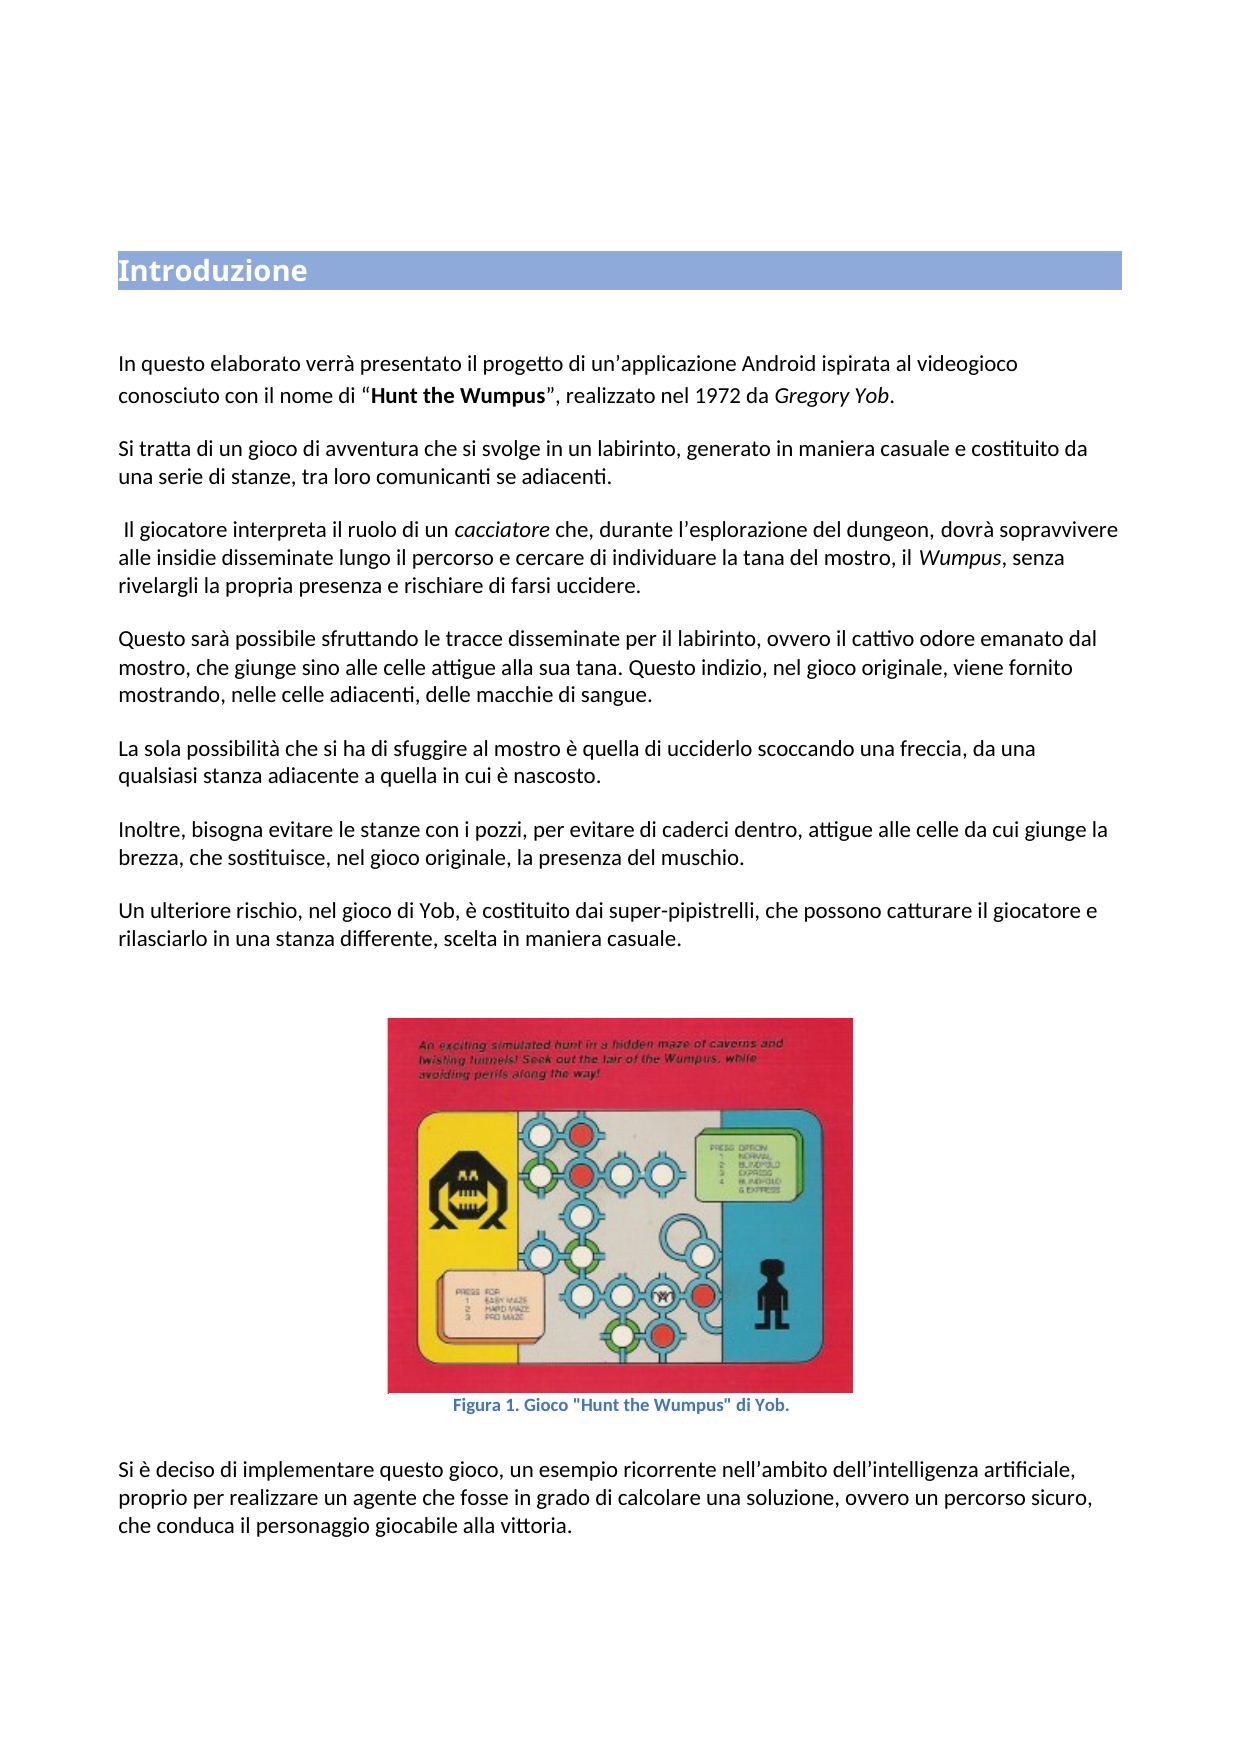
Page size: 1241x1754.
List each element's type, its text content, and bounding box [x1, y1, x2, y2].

text Inoltre, bisogna evitare le stanze con i pozzi, per evitare di caderci dentro, attigue alle celle da cui giunge la brezza, che sostituisce, nel gioco originale, la presenza del muschio. [118, 815, 1122, 871]
text In questo elaborato verrà presentato il progetto di un’applicazione Android ispirata al videogioco conosciuto con il nome di “Hunt the Wumpus”, realizzato nel 1972 da Gregory Yob. [118, 349, 1122, 409]
text Questo sarà possibile sfruttando le tracce disseminate per il labirinto, ovvero il cattivo odore emanato dal mostro, che giunge sino alle celle attigue alla sua tana. Questo indizio, nel gioco originale, viene fornito mostrando, nelle celle adiacenti, delle macchie di sangue. [118, 624, 1122, 709]
text Un ulteriore rischio, nel gioco di Yob, è costituito dai super-pipistrelli, che possono catturare il giocatore e rilasciarlo in una stanza differente, scelta in maniera casuale. [118, 896, 1122, 952]
text Il giocatore interpreta il ruolo di un cacciatore che, durante l’esplorazione del dungeon, dovrà sopravvivere alle insidie disseminate lungo il percorso e cercare di individuare la tana del mostro, il Wumpus, senza rivelargli la propria presenza e rischiare di farsi uccidere. [118, 516, 1122, 599]
text Figura 1. Gioco "Hunt the Wumpus" di Yob. [389, 1393, 854, 1416]
text Si è deciso di implementare questo gioco, un esempio ricorrente nell’ambito dell’intelligenza artificiale, proprio per realizzare un agente che fosse in grado di calcolare una soluzione, ovvero un percorso sicuro, che conduca il personaggio giocabile alla vittoria. [118, 1455, 1122, 1539]
text Si tratta di un gioco di avventura che si svolge in un labirinto, generato in maniera casuale e costituito da una serie di stanze, tra loro comunicanti se adiacenti. [118, 434, 1122, 491]
subtitle Introduzione [118, 251, 1122, 290]
text La sola possibilità che si ha di sfuggire al mostro è quella di ucciderlo scoccando una freccia, da una qualsiasi stanza adiacente a quella in cui è nascosto. [118, 734, 1122, 790]
